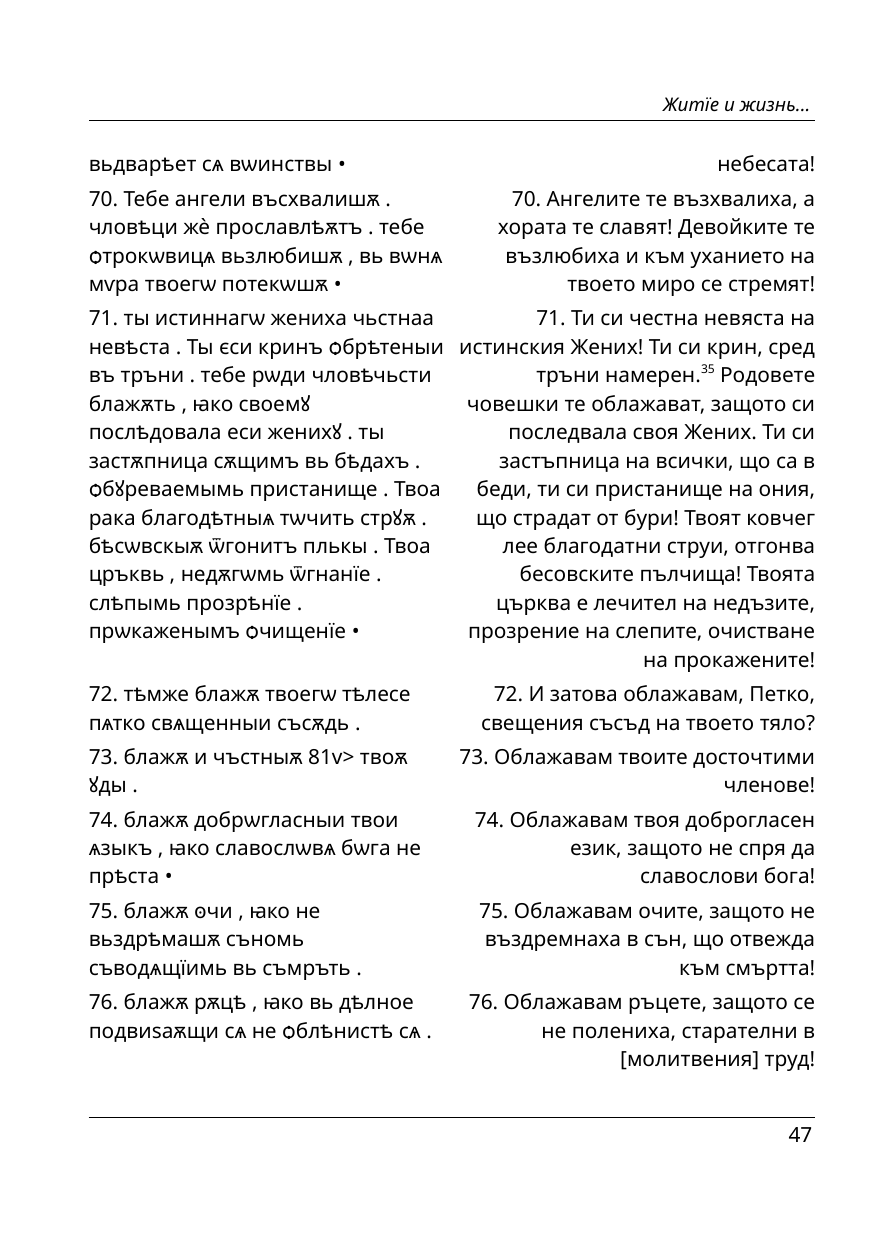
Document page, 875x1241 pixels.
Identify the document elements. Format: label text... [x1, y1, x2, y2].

table_cell 71. ты истиннагѡ жениха чьстнаа невѣста . Ты єси кринъ ѻбрѣтеныи въ тръни . тебе рѡди чловѣчьсти блажѫть , ꙗко своемꙋ послѣдовала еси женихꙋ . ты застѫпница сѫщимъ вь бѣдахъ . ѻбꙋреваемымь пристанище . Твоа рака благодѣтныѧ тѡчить стрꙋѫ . бѣсѡвскыѫ ѿгонитъ плькы . Твоа цръквь , недѫгѡмь ѿгнанїе . слѣпымь прозрѣнїе . прѡкаженымъ ѻчищенїе • [89, 304, 452, 679]
table_cell 71. Ти си честна невяста на истинския Жених! Ти си крин, сред тръни намерен.35 Родовете човешки те облажават, защото си последвала своя Жених. Ти си застъпница на всички, що са в беди, ти си пристанище на ония, що страдат от бури! Твоят ковчег лее благодатни струи, отгонва бесовските пълчища! Твоята църква е лечител на недъзите, прозрение на слепите, очистване на прокажените! [452, 304, 815, 679]
table_cell 70. Тебе ангели въсхвалишѫ . чловѣци жѐ прославлѣѫтъ . тебе ѻтрокѡвицѧ вьзлюбишѫ , вь вѡнѧ мѵра твоегѡ потекѡшѫ • [89, 184, 452, 303]
table_cell 74. блажѫ добрѡгласныи твои ѧзыкъ , ꙗко славослѡвѧ бѡга не прѣста • [89, 805, 452, 896]
table_cell 76. блажѫ рѫцѣ , ꙗко вь дѣлное подвиѕаѫщи сѧ не ѻблѣнистѣ сѧ . [89, 987, 452, 1078]
table_cell 72. И затова облажавам, Петко, свещения съсъд на твоето тяло? [452, 679, 815, 742]
table_cell 75. Облажавам очите, защото не въздремнаха в сън, що отвежда към смъртта! [452, 896, 815, 987]
table_cell небесата! [452, 150, 815, 184]
table_cell 75. блажѫ ꙩчи , ꙗко не вьздрѣмашѫ съномь съводѧщїимь вь съмръть . [89, 896, 452, 987]
table_cell 74. Облажавам твоя доброгласен език, защото не спря да славослови бога! [452, 805, 815, 896]
table_cell 73. Облажавам твоите досточтими членове! [452, 742, 815, 805]
table_cell 76. Облажавам ръцете, защото се не полениха, старателни в [молитвения] труд! [452, 987, 815, 1078]
table_cell 70. Ангелите те възхвалиха, а хората те славят! Девойките те възлюбиха и към уханието на твоето миро се стремят! [452, 184, 815, 303]
table_cell 72. тѣмже блажѫ твоегѡ тѣлесе пѧтко свѧщенныи съсѫдь . [89, 679, 452, 742]
table_cell вьдварѣет сѧ вѡинствы • [89, 150, 452, 184]
table_cell 73. блажѫ и чъстныѫ 81v> твоѫ ꙋды . [89, 742, 452, 805]
